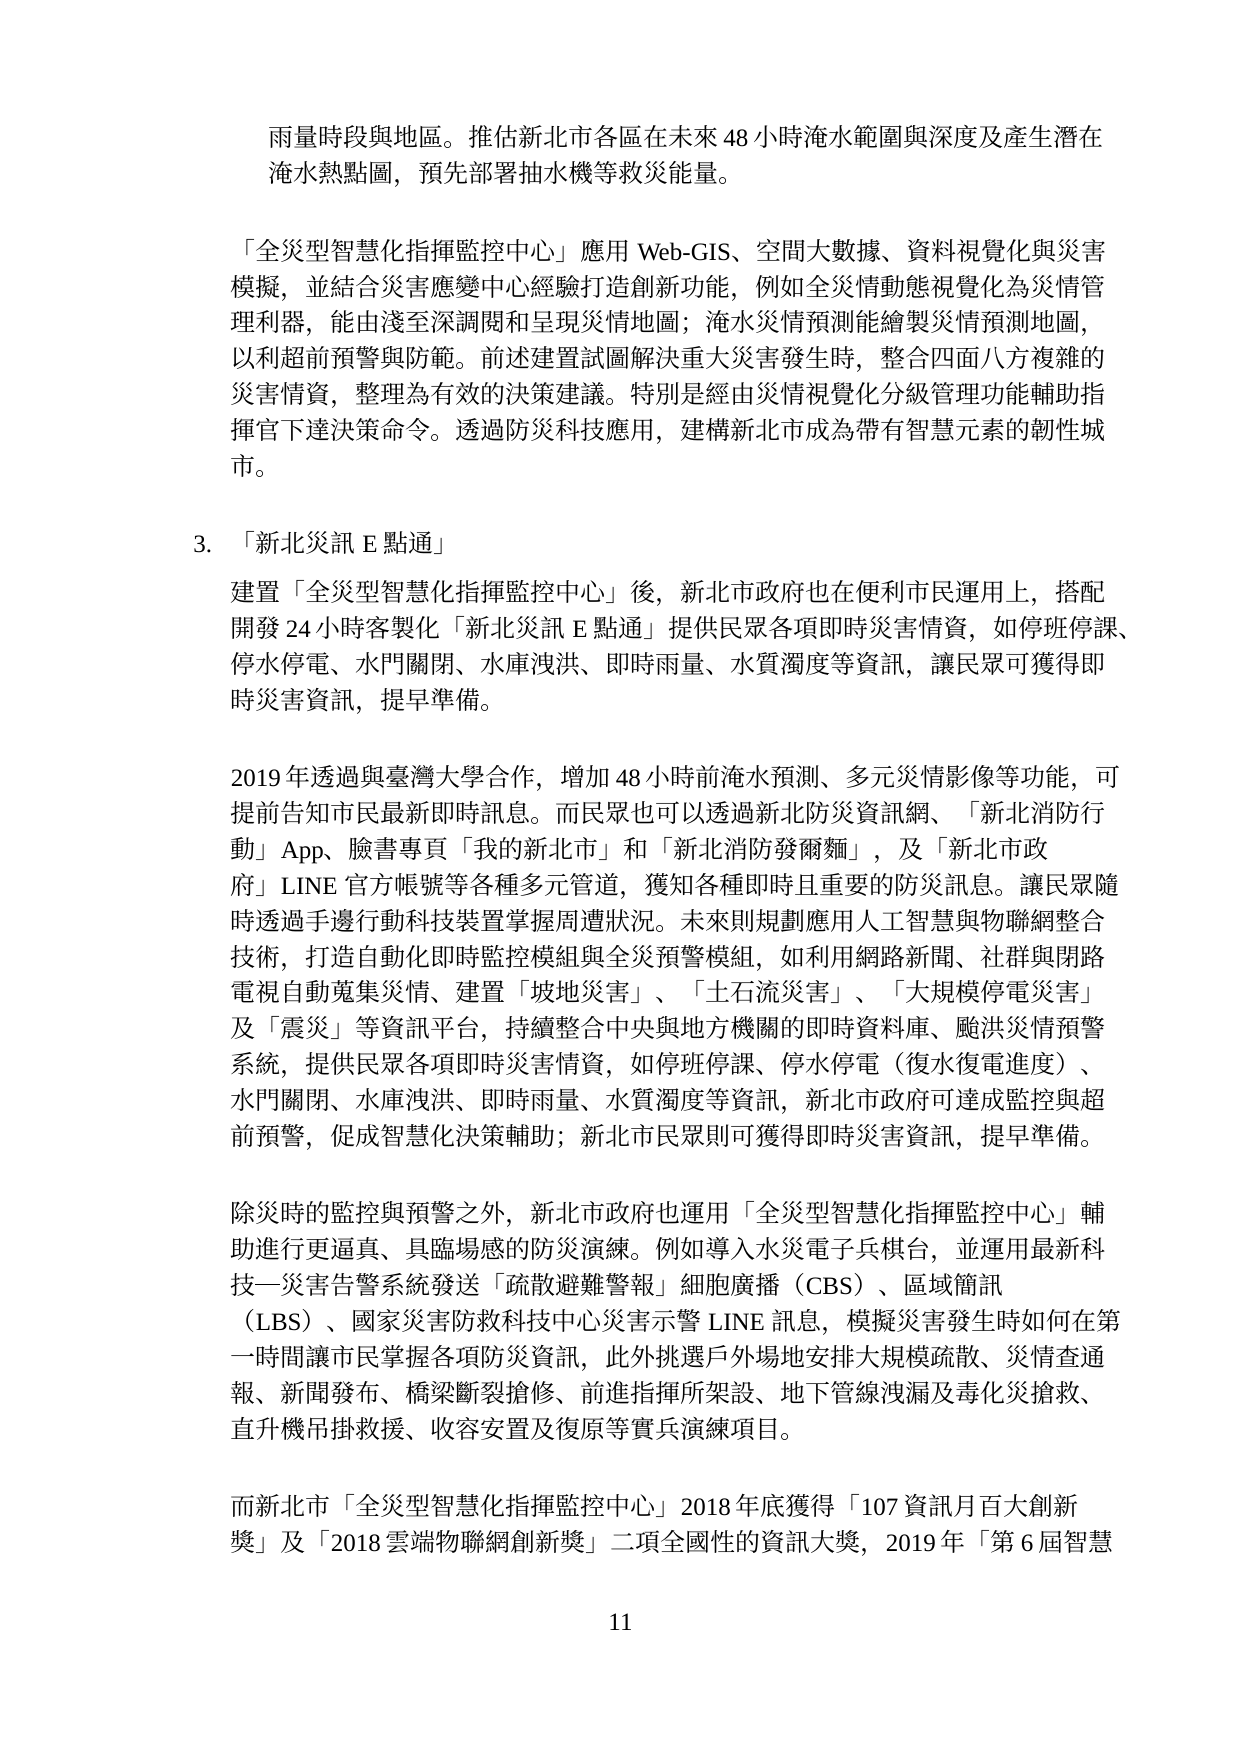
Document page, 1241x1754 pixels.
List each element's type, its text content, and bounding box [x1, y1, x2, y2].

list 「新北災訊 E 點通」 [193, 524, 1122, 560]
list 除災時的監控與預警之外，新北市政府也運用「全災型智慧化指揮監控中心」輔助進行更逼真、具臨場感的防災演練。例如導入水災電子兵棋台，並運用最新科技─災害告警系統發送「疏散避難警報」細胞廣播（CBS）、區域簡訊（LBS）、國家災害防救科技中心災害示警 LINE 訊息，模擬災害發生時如何在第一時間讓市民掌握各項防災資訊，此外挑選戶外場地安排大規模疏散、災情查通報、新聞發布、橋梁斷裂搶修、前進指揮所架設、地下管線洩漏及毒化災搶救、直升機吊掛救援、收容安置及復原等實兵演練項目。 [193, 1194, 1122, 1474]
list 2019年透過與臺灣大學合作，增加48小時前淹水預測、多元災情影像等功能，可提前告知市民最新即時訊息。而民眾也可以透過新北防災資訊網、「新北消防行動」App、臉書專頁「我的新北市」和「新北消防發爾麵」，及「新北市政府」LINE 官方帳號等各種多元管道，獲知各種即時且重要的防災訊息。讓民眾隨時透過手邊行動科技裝置掌握周遭狀況。未來則規劃應用人工智慧與物聯網整合技術，打造自動化即時監控模組與全災預警模組，如利用網路新聞、社群與閉路電視自動蒐集災情、建置「坡地災害」、「土石流災害」、「大規模停電災害」及「震災」等資訊平台，持續整合中央與地方機關的即時資料庫、颱洪災情預警系統，提供民眾各項即時災害情資，如停班停課、停水停電（復水復電進度）、水門關閉、水庫洩洪、即時雨量、水質濁度等資訊，新北市政府可達成監控與超前預警，促成智慧化決策輔助；新北市民眾則可獲得即時災害資訊，提早準備。 [193, 757, 1122, 1182]
list 「全災型智慧化指揮監控中心」應用 Web-GIS、空間大數據、資料視覺化與災害模擬，並結合災害應變中心經驗打造創新功能，例如全災情動態視覺化為災情管理利器，能由淺至深調閱和呈現災情地圖；淹水災情預測能繪製災情預測地圖，以利超前預警與防範。前述建置試圖解決重大災害發生時，整合四面八方複雜的災害情資，整理為有效的決策建議。特別是經由災情視覺化分級管理功能輔助指揮官下達決策命令。透過防災科技應用，建構新北市成為帶有智慧元素的韌性城市。 [193, 231, 1122, 512]
list 雨量時段與地區。推估新北市各區在未來48小時淹水範圍與深度及產生潛在淹水熱點圖，預先部署抽水機等救災能量。 [231, 118, 1122, 219]
list 建置「全災型智慧化指揮監控中心」後，新北市政府也在便利市民運用上，搭配開發24小時客製化「新北災訊 E 點通」提供民眾各項即時災害情資，如停班停課、停水停電、水門關閉、水庫洩洪、即時雨量、水質濁度等資訊，讓民眾可獲得即時災害資訊，提早準備。 [193, 572, 1122, 745]
list 而新北市「全災型智慧化指揮監控中心」2018年底獲得「107資訊月百大創新獎」及「2018雲端物聯網創新獎」二項全國性的資訊大獎，2019年「第6屆智慧 [193, 1487, 1122, 1559]
